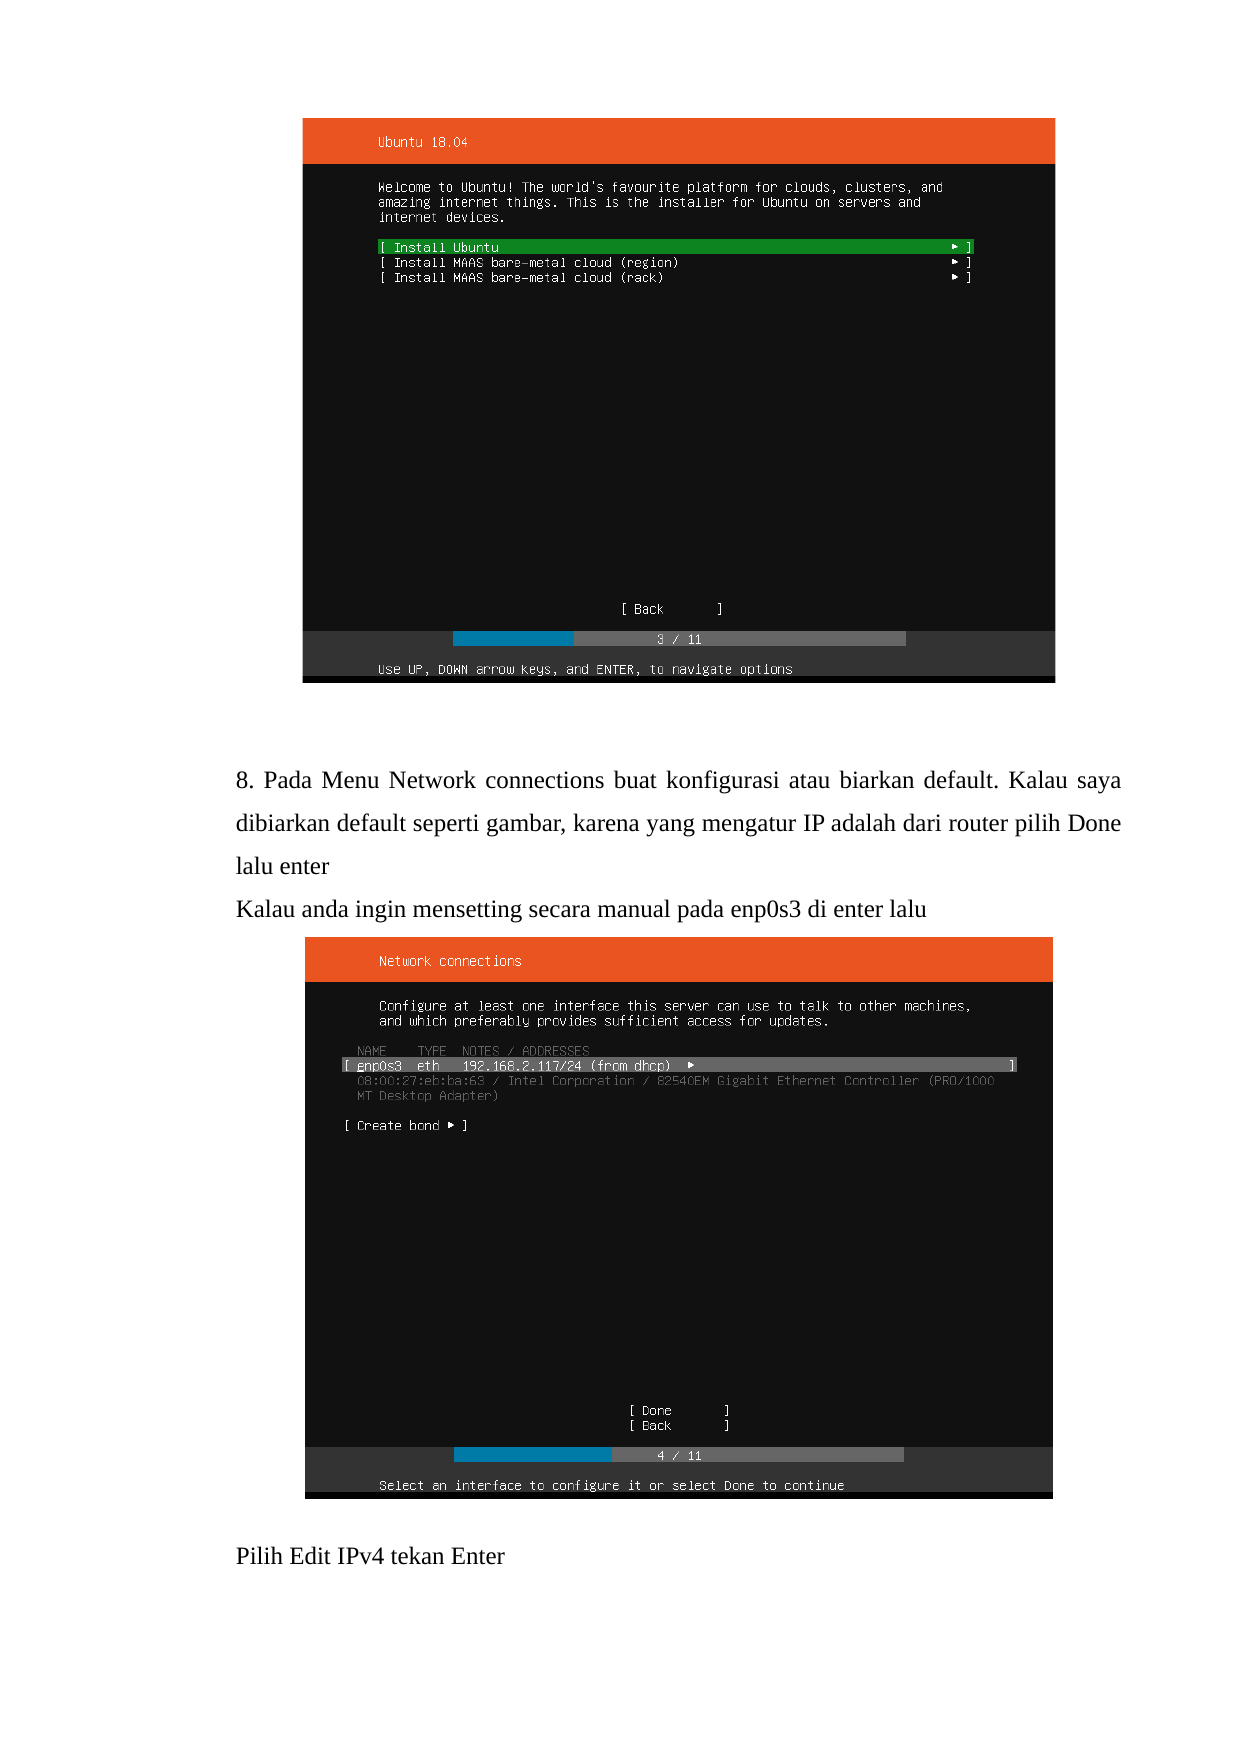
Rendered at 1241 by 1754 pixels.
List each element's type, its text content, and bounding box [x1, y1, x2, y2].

picture [302, 118, 1056, 683]
text 8. Pada Menu Network connections buat konfigurasi atau biarkan default. Kalau saya dibiarkan default seperti gambar, karena yang mengatur IP adalah dari router pilih Done lalu enter [236, 765, 1122, 880]
text Kalau anda ingin mensetting secara manual pada enp0s3 di enter lalu [236, 894, 1122, 923]
picture [305, 937, 1053, 1499]
text Pilih Edit IPv4 tekan Enter [236, 1541, 1122, 1570]
